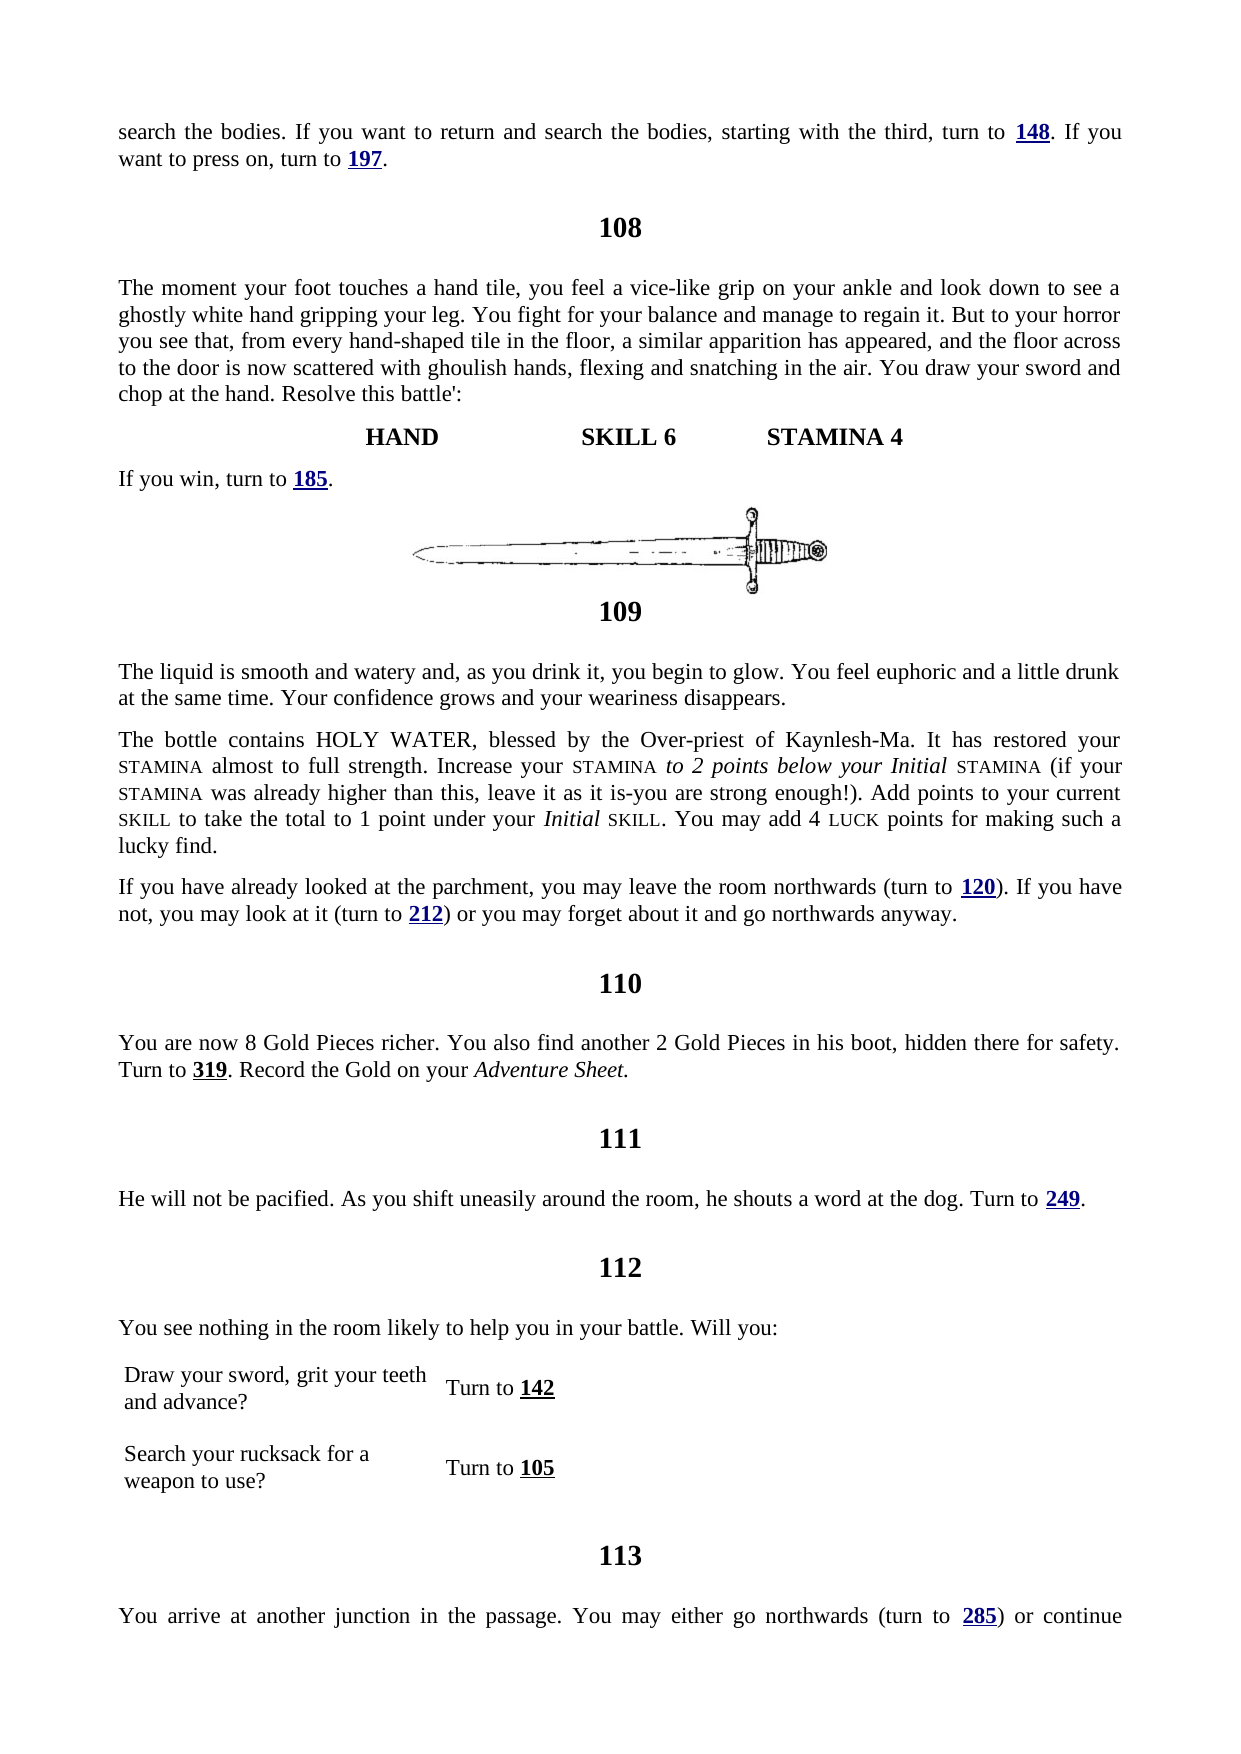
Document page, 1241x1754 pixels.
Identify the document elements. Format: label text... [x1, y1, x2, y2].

text You see nothing in the room likely to help you in your battle. Will you: [118, 1314, 1122, 1340]
subtitle 110 [118, 966, 1122, 999]
text If you have already looked at the parchment, you may leave the room northwards (turn to 120). If you have not, you may look at it (turn to 212) or you may forget about it and go northwards anyway. [118, 873, 1122, 926]
subtitle 113 [118, 1539, 1122, 1572]
table_cell Turn to 105 [440, 1435, 595, 1514]
text If you win, turn to 185. [118, 465, 1122, 492]
picture [412, 506, 828, 595]
text The bottle contains HOLY WATER, blessed by the Over-priest of Kaynlesh-Ma. It has restored your stamina almost to full strength. Increase your stamina to 2 points below your Initial stamina (if your stamina was already higher than this, leave it as it is-you are strong enough!). Add points to your current skill to take the total to 1 point under your Initial skill. You may add 4 luck points for making such a lucky find. [118, 726, 1122, 858]
text HAND SKILL 6 STAMINA 4 [118, 421, 1122, 451]
text You are now 8 Gold Pieces richer. You also find another 2 Gold Pieces in his boot, hidden there for safety. Turn to 319. Record the Gold on your Adventure Sheet. [118, 1029, 1122, 1082]
subtitle 111 [118, 1122, 1122, 1155]
subtitle 109 [118, 531, 1122, 628]
table_cell Search your rucksack for a weapon to use? [118, 1435, 440, 1514]
text He will not be pacified. As you shift uneasily around the room, he shouts a word at the dog. Turn to 249. [118, 1185, 1122, 1211]
subtitle 108 [118, 211, 1122, 244]
text You arrive at another junction in the passage. You may either go northwards (turn to 285) or continue [118, 1602, 1122, 1628]
text search the bodies. If you want to return and search the bodies, starting with the third, turn to 148. If you want to press on, turn to 197. [118, 118, 1122, 171]
table_header Draw your sword, grit your teeth and advance? [118, 1355, 440, 1434]
table_header Turn to 142 [440, 1355, 595, 1434]
text The moment your foot touches a hand tile, you feel a vice-like grip on your ankle and look down to see a ghostly white hand gripping your leg. You fight for your balance and manage to regain it. But to your horror you see that, from every hand-shaped tile in the floor, a similar apparition has appeared, and the floor across to the door is now scattered with ghoulish hands, flexing and snatching in the air. You draw your sword and chop at the hand. Resolve this battle': [118, 274, 1122, 407]
text The liquid is smooth and watery and, as you drink it, you begin to glow. You feel euphoric and a little drunk at the same time. Your confidence grows and your weariness disappears. [118, 658, 1122, 711]
subtitle 112 [118, 1251, 1122, 1284]
